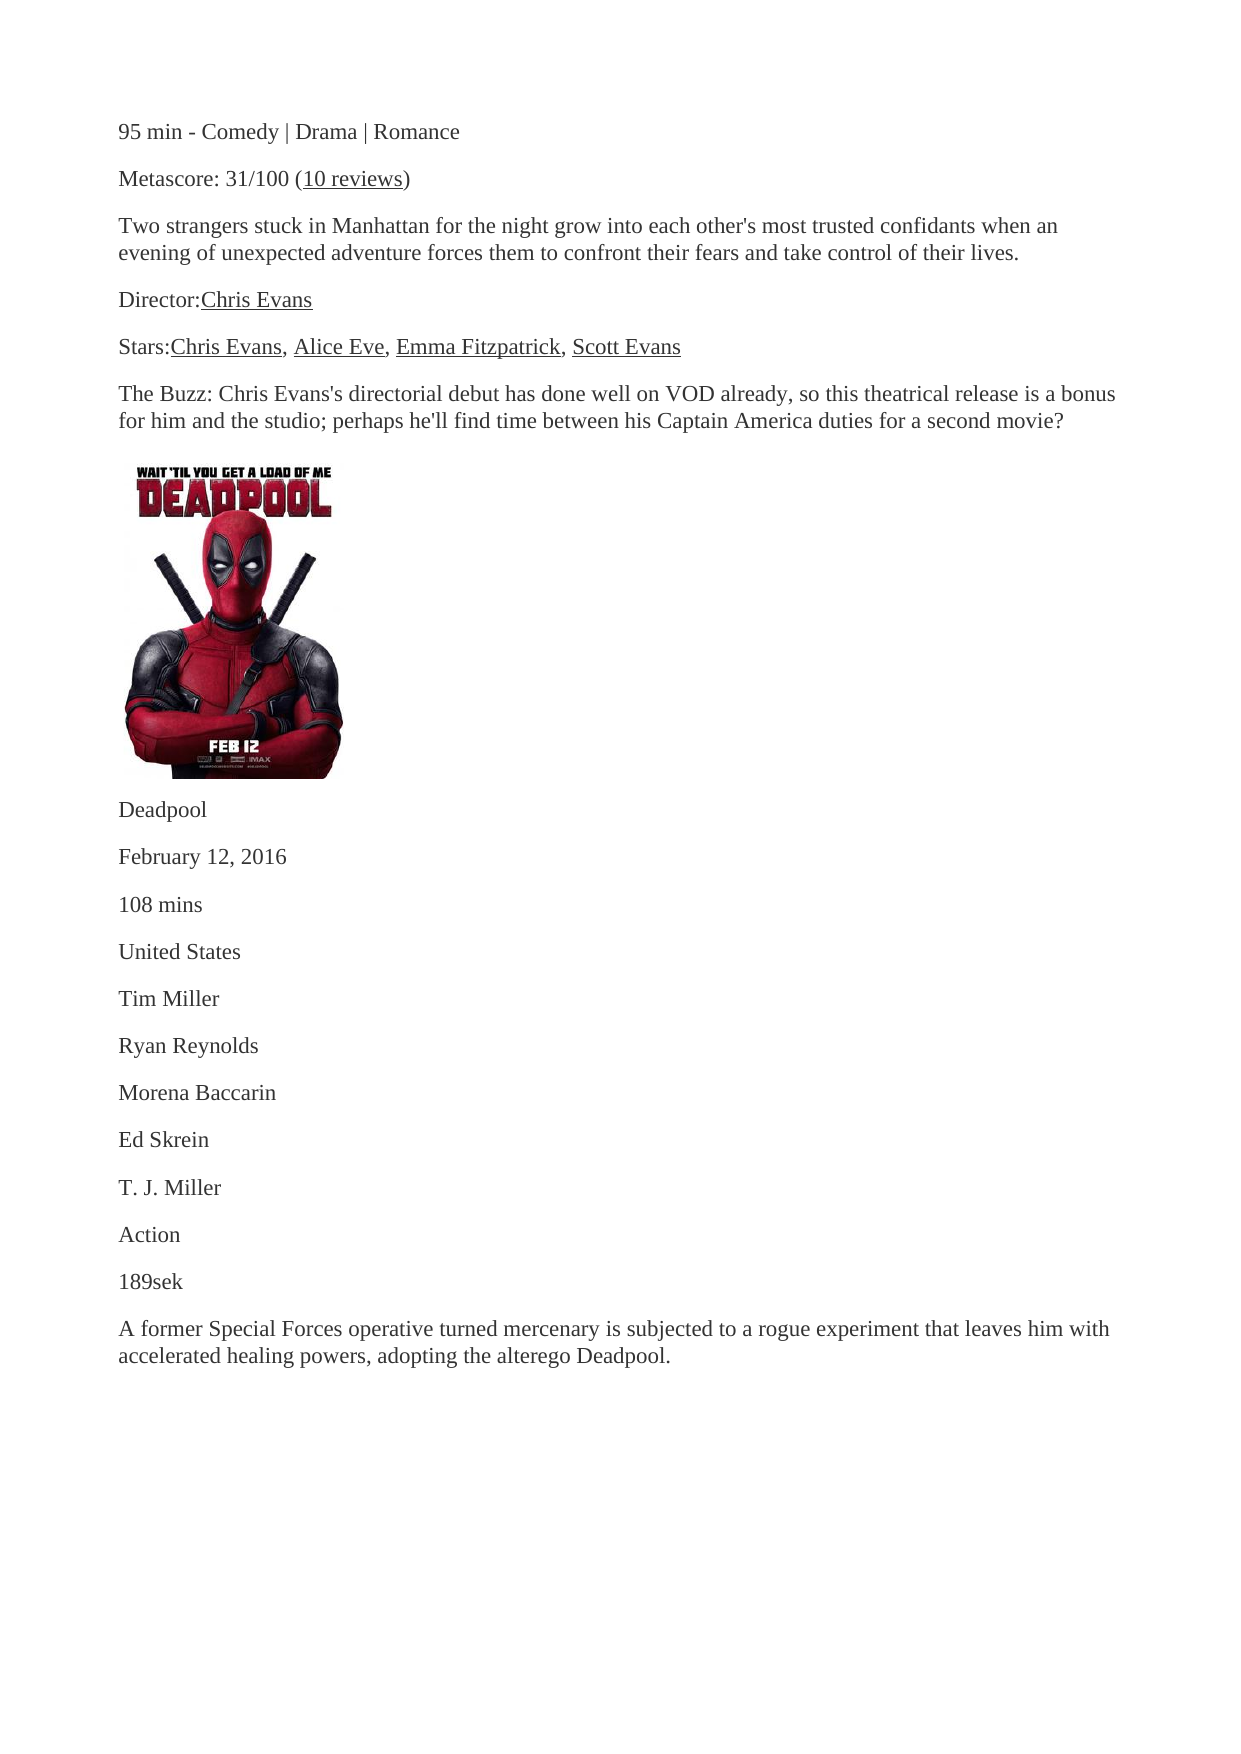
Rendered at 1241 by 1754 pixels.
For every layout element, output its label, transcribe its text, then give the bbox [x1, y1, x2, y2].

text The Buzz: Chris Evans's directorial debut has done well on VOD already, so this theatrical release is a bonus for him and the studio; perhaps he'll find time between his Captain America duties for a second movie? [118, 380, 1122, 433]
text Ed Skrein [118, 1127, 1122, 1153]
text 189sek [118, 1268, 1122, 1294]
text Director:Chris Evans [118, 286, 1122, 312]
text Deadpool [118, 796, 1122, 823]
text Stars:Chris Evans, Alice Eve, Emma Fitzpatrick, Scott Evans [118, 333, 1122, 359]
text Tim Miller [118, 985, 1122, 1011]
picture [123, 456, 344, 779]
text 108 mins [118, 891, 1122, 917]
text Ryan Reynolds [118, 1032, 1122, 1058]
text February 12, 2016 [118, 843, 1122, 870]
text Morena Baccarin [118, 1079, 1122, 1106]
text Metascore: 31/100 (10 reviews) [118, 165, 1122, 192]
text Two strangers stuck in Manhattan for the night grow into each other's most trusted confidants when an evening of unexpected adventure forces them to confront their fears and take control of their lives. [118, 212, 1122, 265]
text 95 min - Comedy | Drama | Romance [118, 118, 1122, 144]
text United States [118, 938, 1122, 964]
text A former Special Forces operative turned mercenary is subjected to a rogue experiment that leaves him with accelerated healing powers, adopting the alterego Deadpool. [118, 1315, 1122, 1368]
text T. J. Miller [118, 1174, 1122, 1200]
text Action [118, 1221, 1122, 1247]
